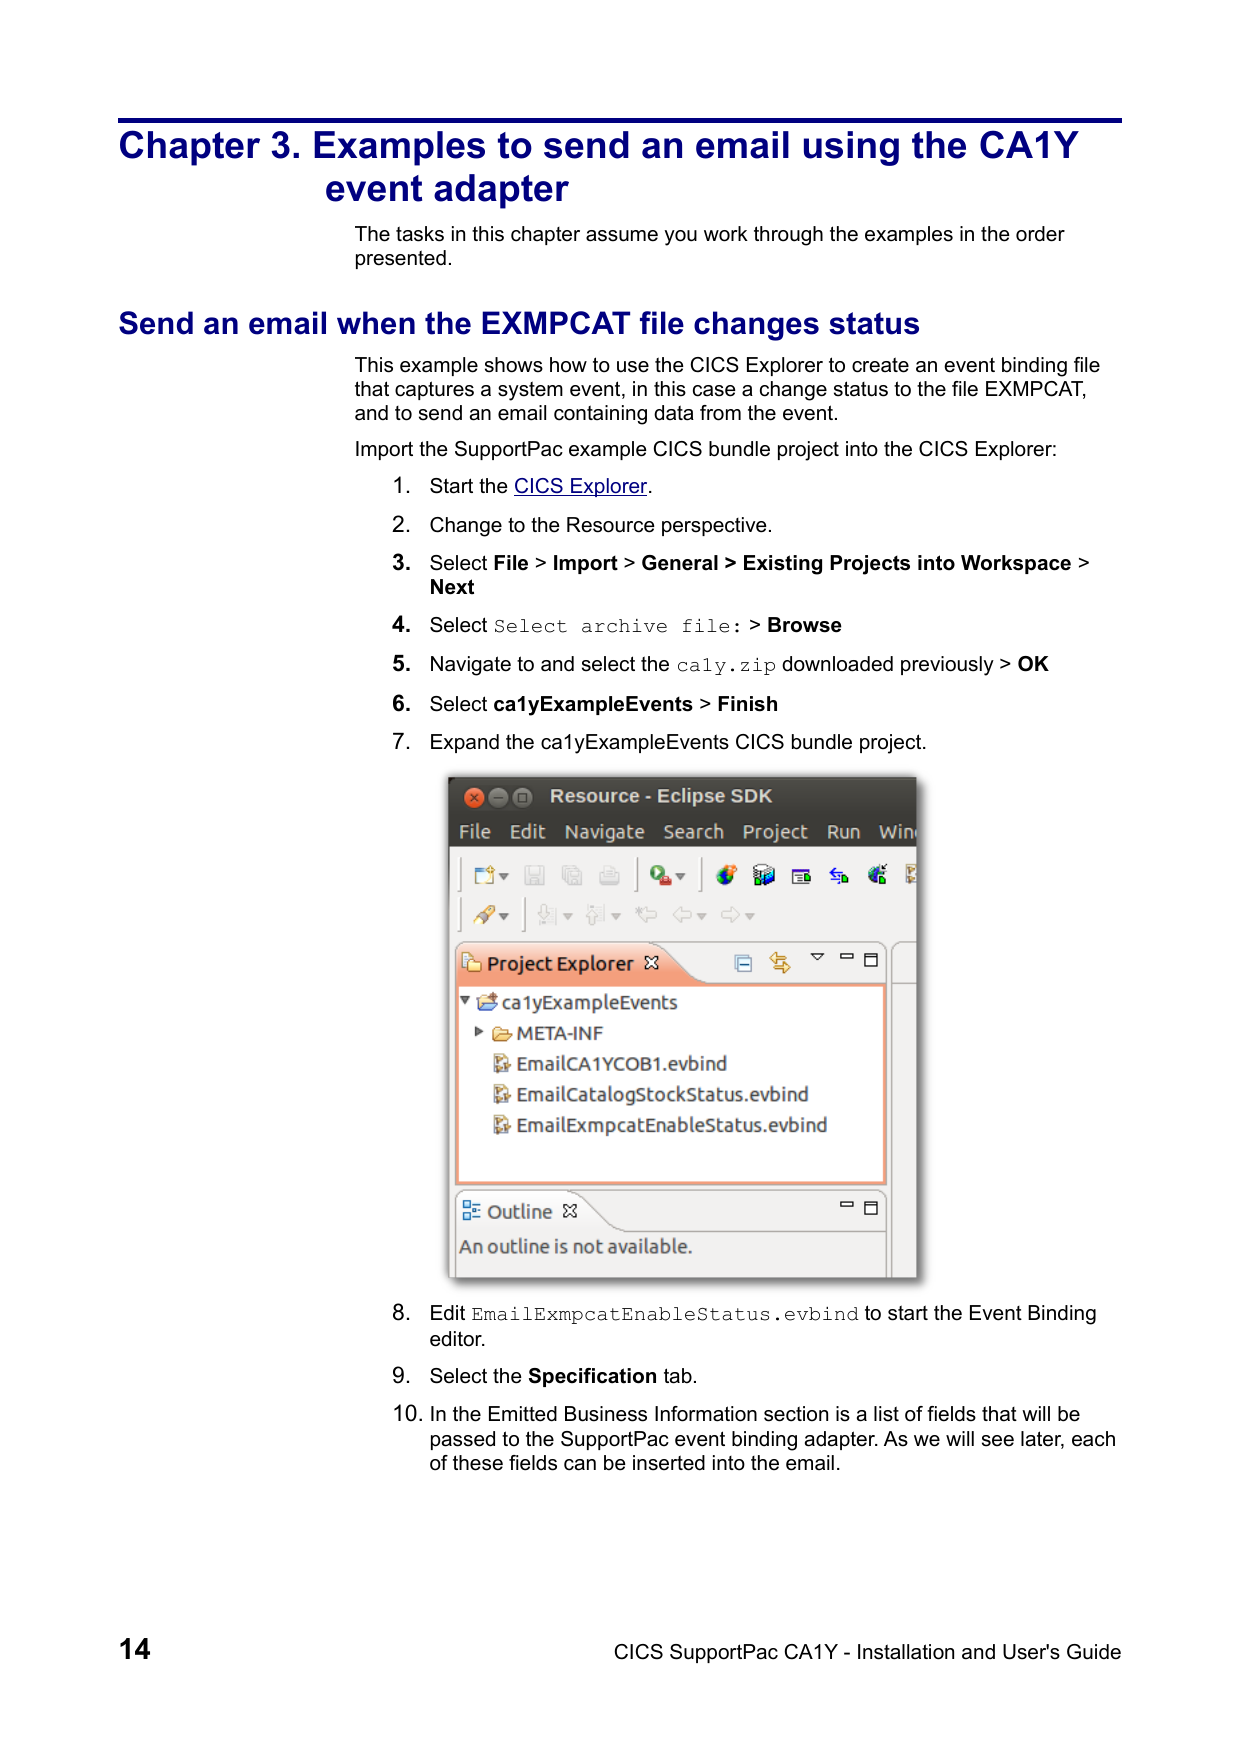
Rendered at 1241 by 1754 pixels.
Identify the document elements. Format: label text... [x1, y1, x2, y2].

list Edit EmailExmpcatEnableStatus.evbind to start the Event Binding editor. [392, 766, 1122, 1351]
subtitle Send an email when the EXMPCAT file changes status [118, 305, 1122, 341]
text This example shows how to use the CICS Explorer to create an event binding file that captures a system event, in this case a change status to the file EXMPCAT, and to send an email containing data from the event. [354, 353, 1122, 425]
list Expand the ca1yExampleEvents CICS bundle project. [392, 728, 1122, 754]
list Navigate to and select the ca1y.zip downloaded previously > OK [392, 650, 1122, 678]
list Start the CICS Explorer. [392, 472, 1122, 499]
list Change to the Resource perspective. [392, 511, 1122, 537]
list Select the Specification tab. [392, 1362, 1122, 1389]
list Select File > Import > General > Existing Projects into Workspace > Next [392, 549, 1122, 599]
list Select ca1yExampleEvents > Finish [392, 690, 1122, 716]
subtitle Examples to send an email using the CA1Y event adapter [118, 123, 1122, 209]
text The tasks in this chapter assume you work through the examples in the order presented. [354, 222, 1122, 270]
text Import the SupportPac example CICS bundle project into the CICS Explorer: [354, 437, 1122, 461]
picture [435, 764, 938, 1299]
list In the Emitted Business Information section is a list of fields that will be passed to the SupportPac event binding adapter. As we will see later, each of these fields can be inserted into the email. [392, 1400, 1122, 1475]
list Select Select archive file: > Browse [392, 611, 1122, 638]
